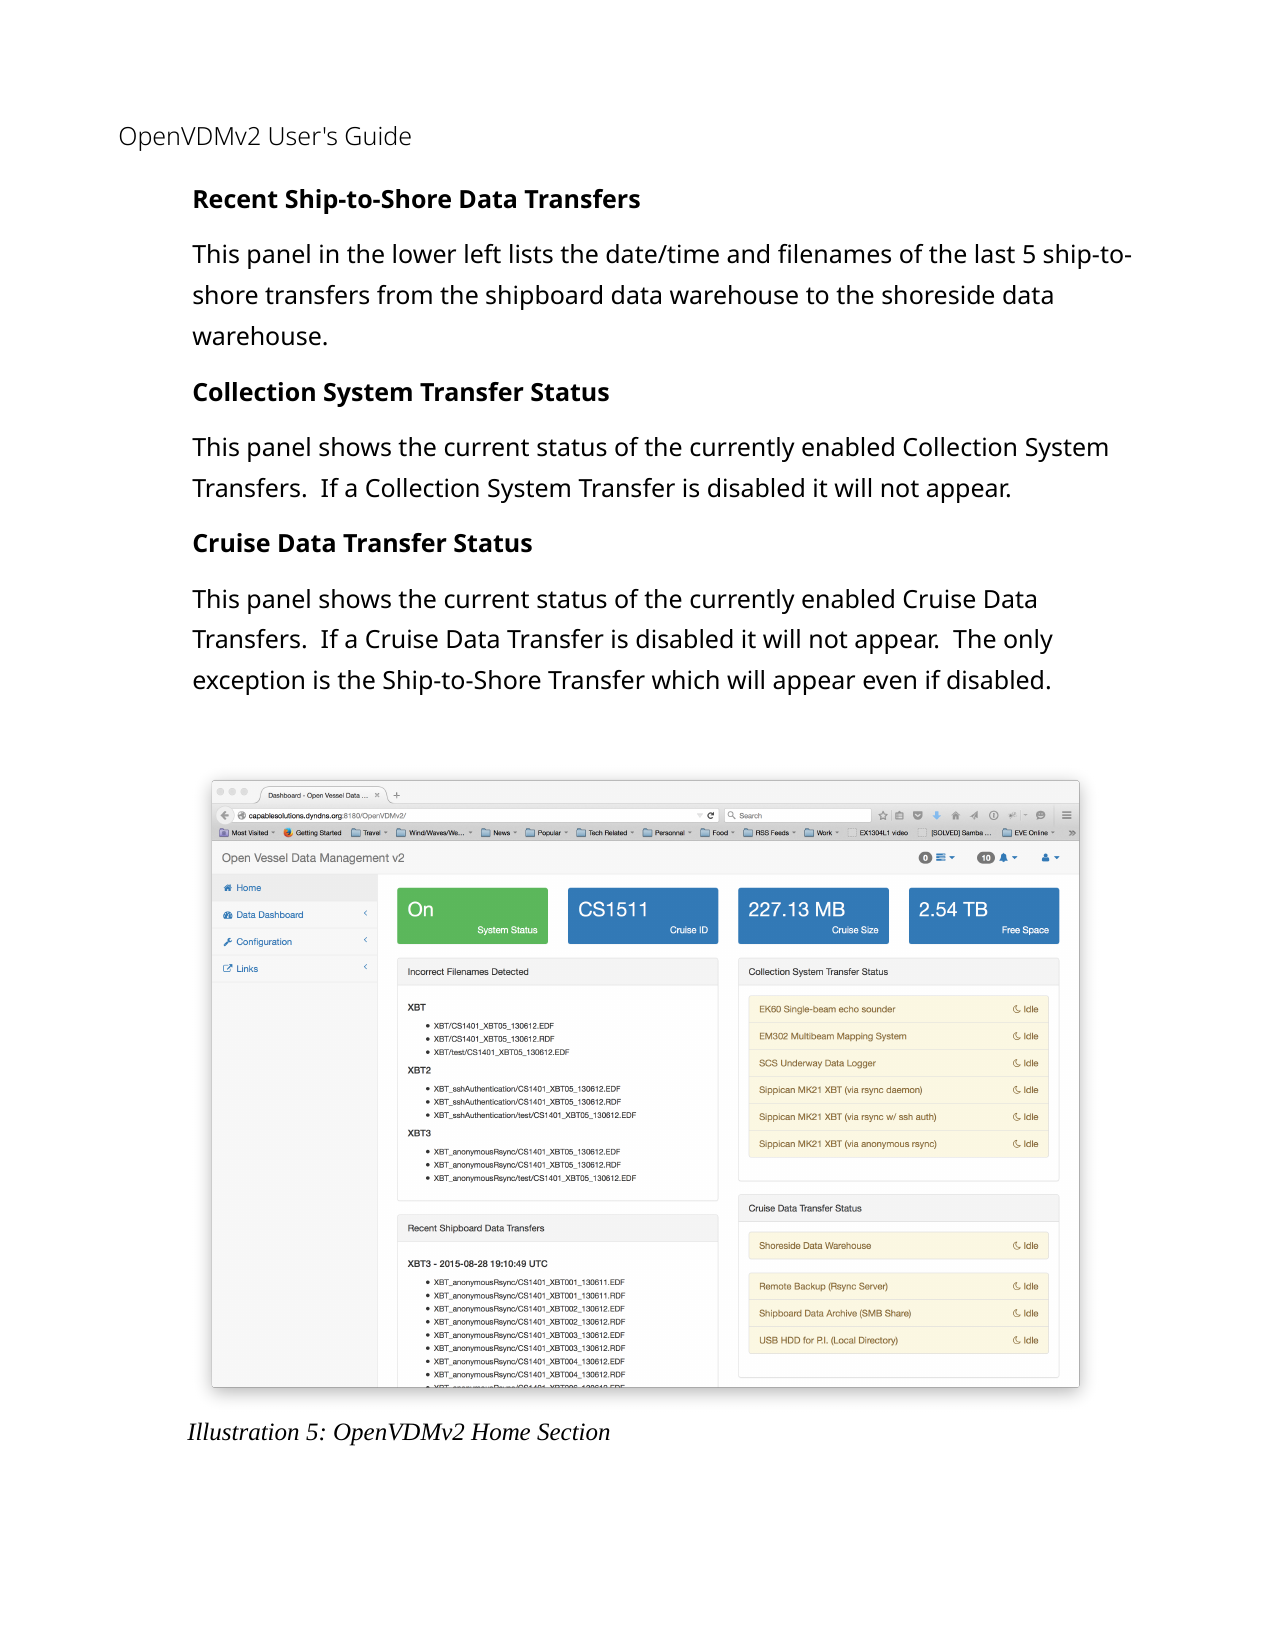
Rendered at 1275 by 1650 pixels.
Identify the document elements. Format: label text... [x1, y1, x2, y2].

text Collection System Transfer Status [192, 374, 1157, 408]
text Illustration 5: OpenVDMv2 Home Section [187, 1417, 1103, 1445]
text This panel in the lower left lists the date/time and filenames of the last 5 ship-to-shore transfers from the shipboard data warehouse to the shoreside data warehouse. [192, 237, 1157, 353]
picture [187, 760, 1104, 1417]
text This panel shows the current status of the currently enabled Collection System Transfers. If a Collection System Transfer is disabled it will not appear. [192, 429, 1157, 504]
text Cruise Data Transfer Status [192, 526, 1157, 560]
text This panel shows the current status of the currently enabled Cruise Data Transfers. If a Cruise Data Transfer is disabled it will not appear. The only exception is the Ship-to-Shore Transfer which will appear even if disabled. [192, 581, 1157, 697]
text Recent Ship-to-Shore Data Transfers [192, 182, 1157, 216]
